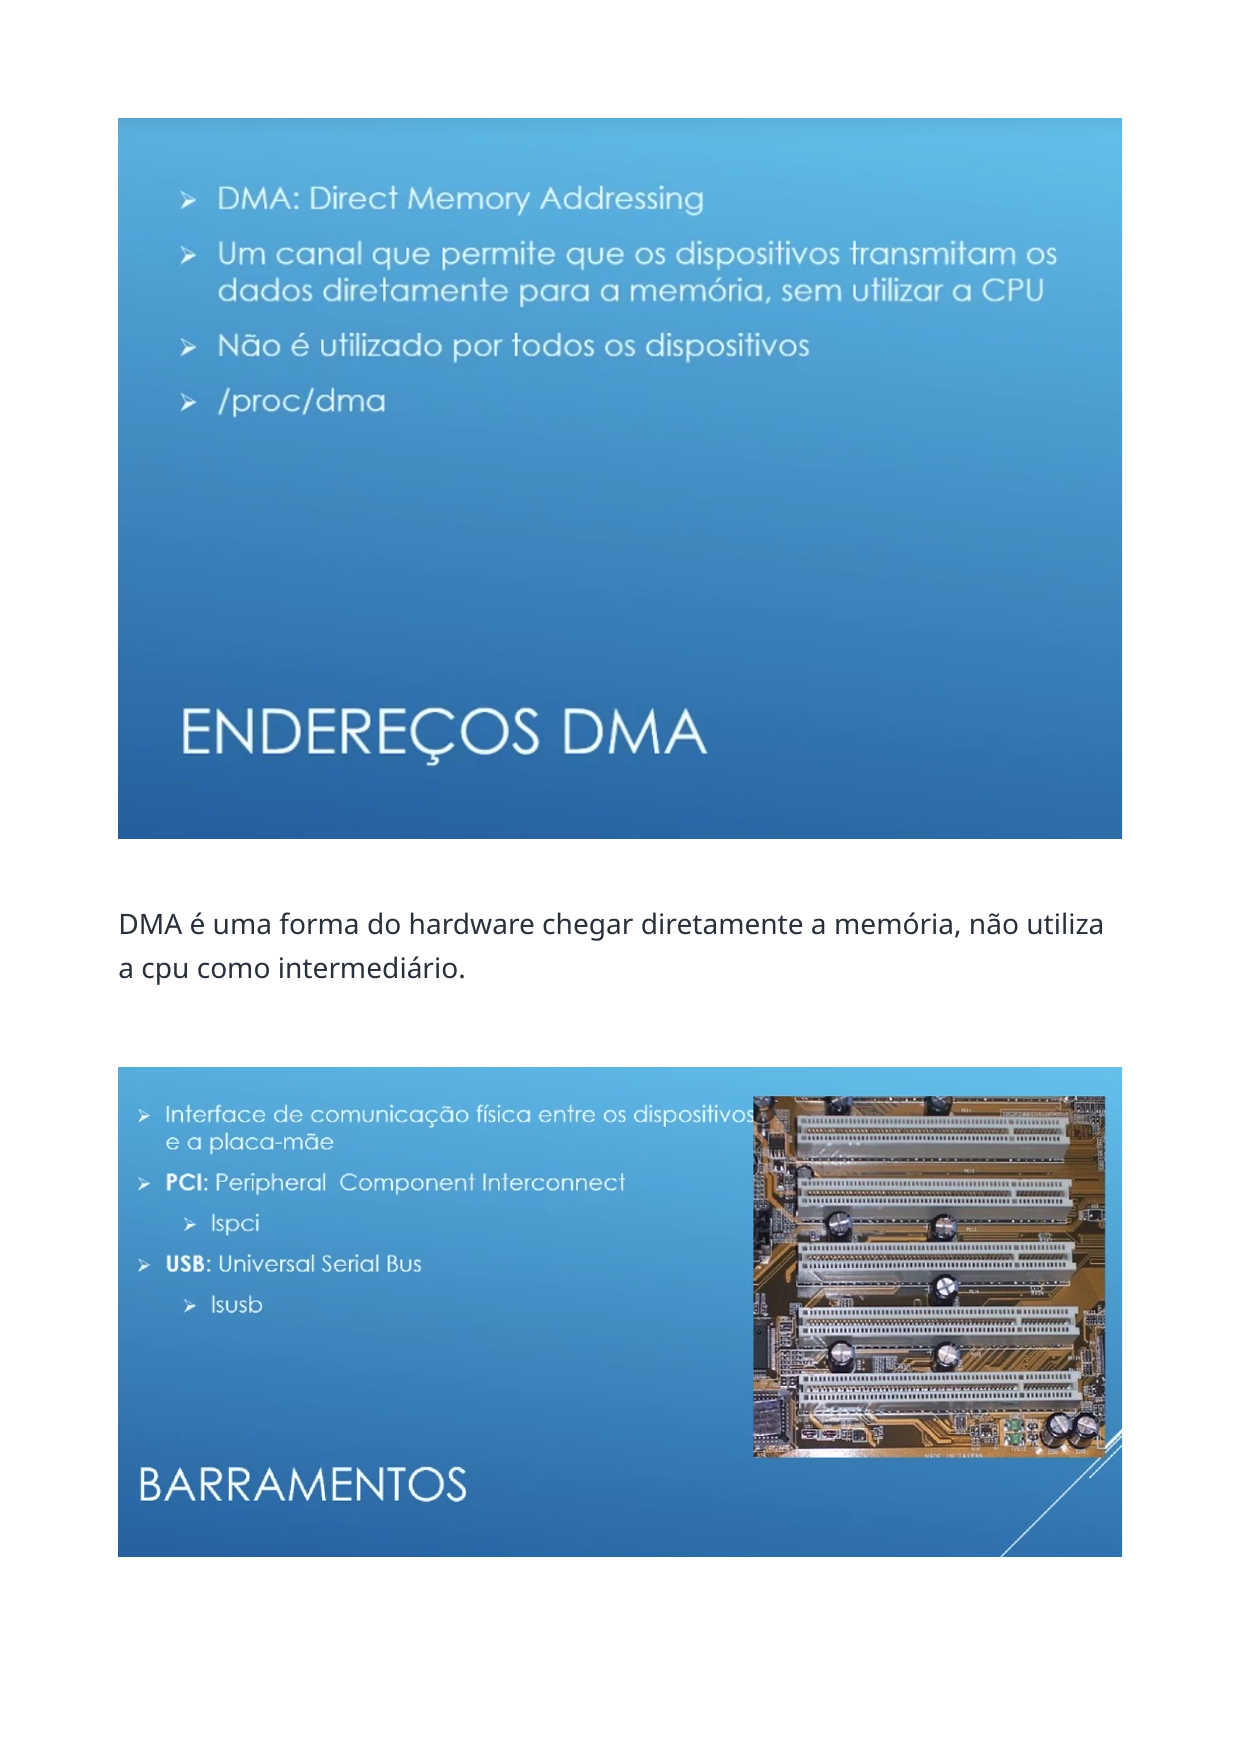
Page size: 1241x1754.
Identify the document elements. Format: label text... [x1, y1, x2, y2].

text DMA é uma forma do hardware chegar diretamente a memória, não utiliza a cpu como intermediário. [118, 904, 1122, 987]
picture [118, 118, 1123, 839]
picture [118, 1067, 1123, 1557]
